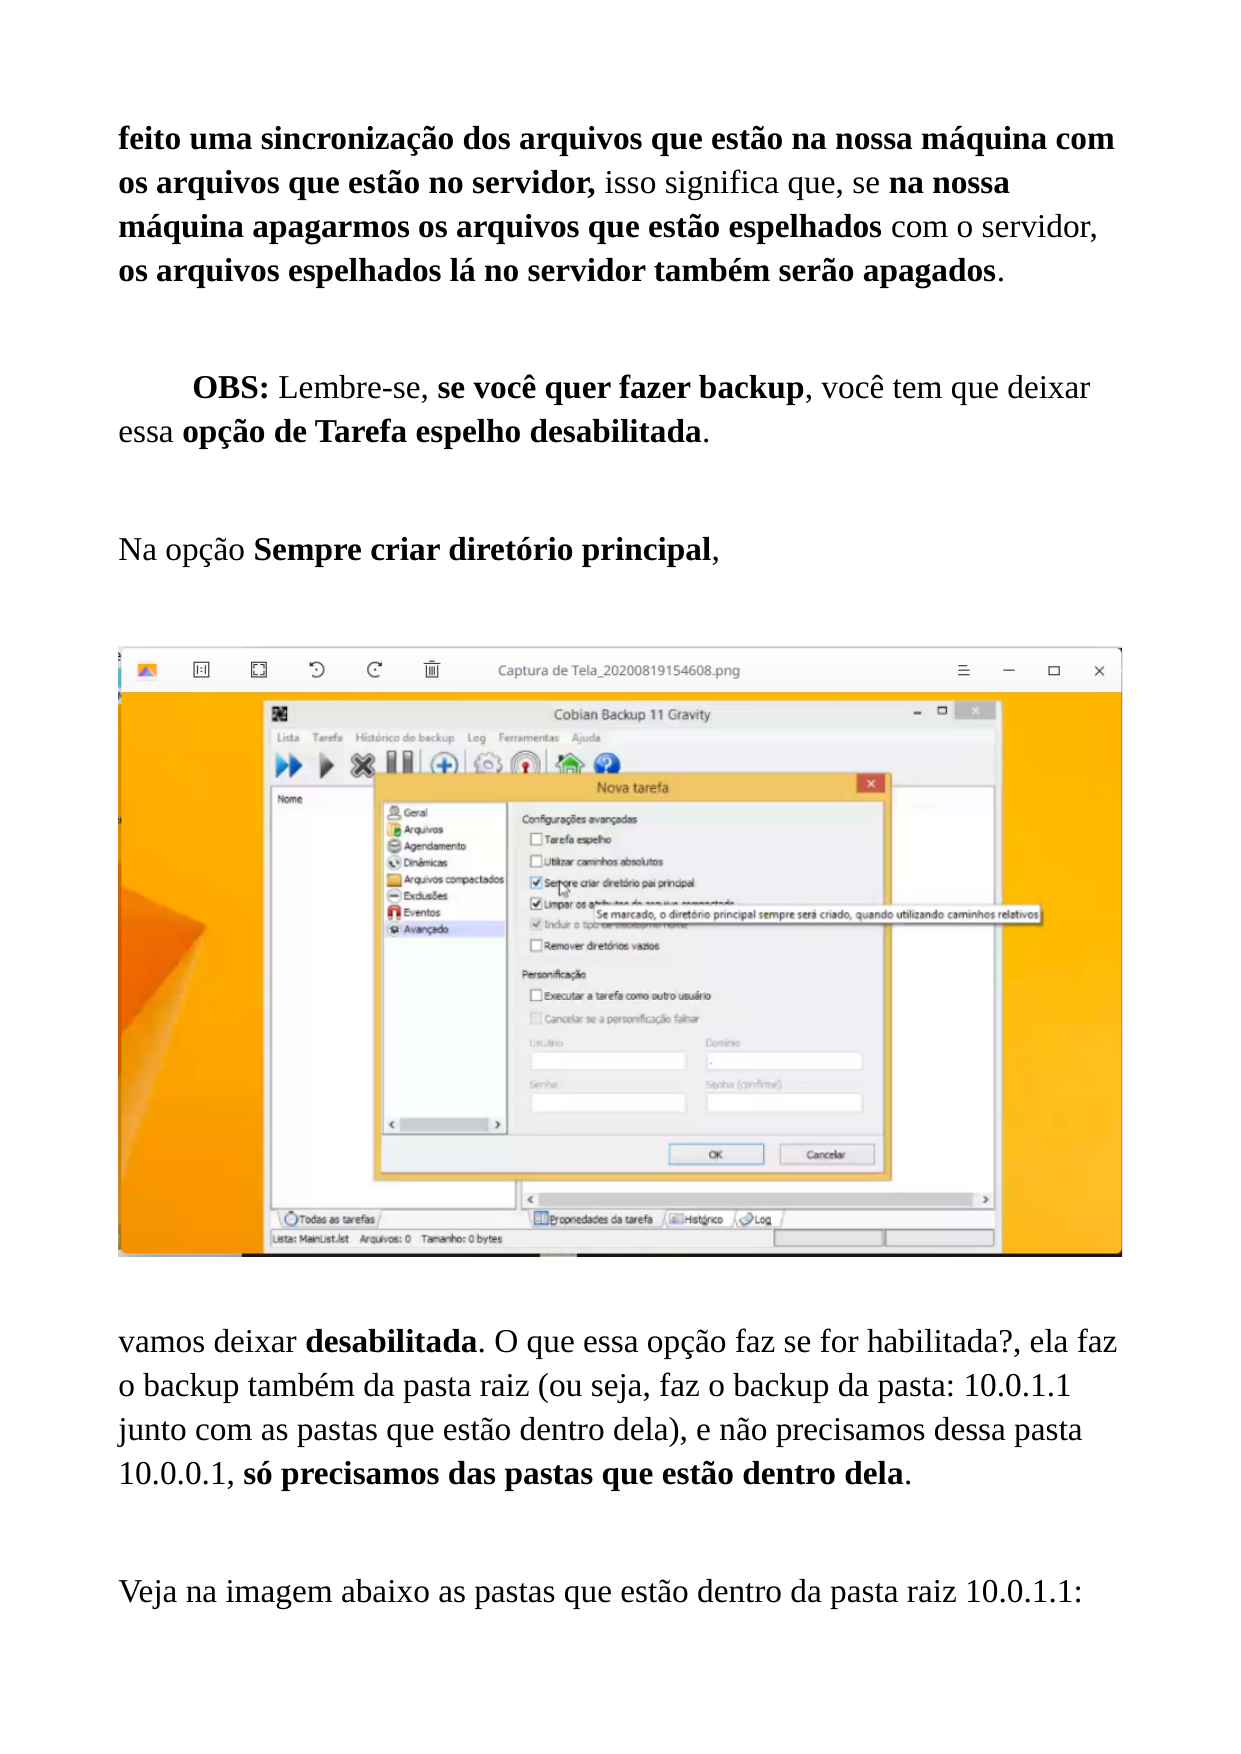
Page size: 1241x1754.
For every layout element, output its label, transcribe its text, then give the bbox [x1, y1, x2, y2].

picture [118, 646, 1123, 1257]
text Na opção Sempre criar diretório principal, [118, 529, 1122, 567]
text vamos deixar desabilitada. O que essa opção faz se for habilitada?, ela faz o backup também da pasta raiz (ou seja, faz o backup da pasta: 10.0.1.1 junto com as pastas que estão dentro dela), e não precisamos dessa pasta 10.0.0.1, só precisamos das pastas que estão dentro dela. [118, 1321, 1122, 1492]
text Veja na imagem abaixo as pastas que estão dentro da pasta raiz 10.0.1.1: [118, 1571, 1122, 1609]
text OBS: Lembre-se, se você quer fazer backup, você tem que deixar essa opção de Tarefa espelho desabilitada. [118, 368, 1122, 450]
text feito uma sincronização dos arquivos que estão na nossa máquina com os arquivos que estão no servidor, isso significa que, se na nossa máquina apagarmos os arquivos que estão espelhados com o servidor, os arquivos espelhados lá no servidor também serão apagados. [118, 118, 1122, 289]
